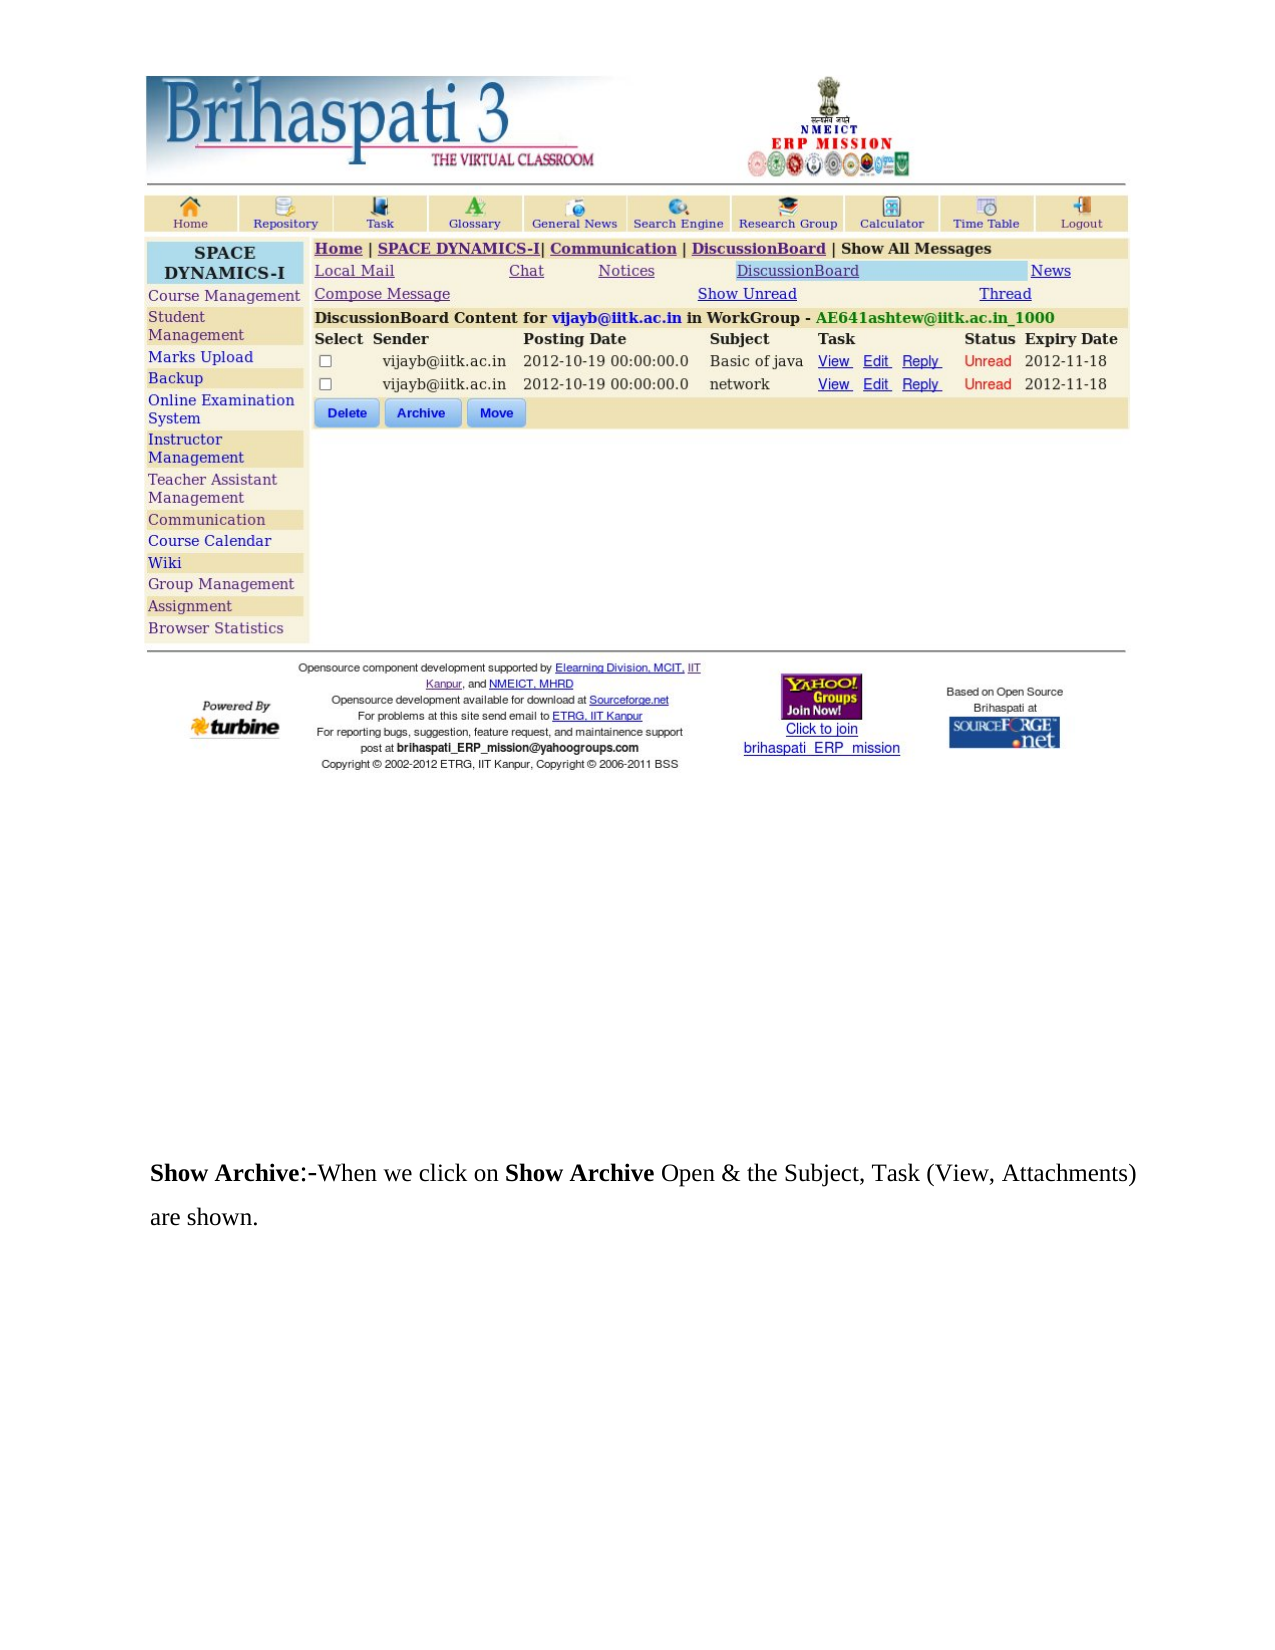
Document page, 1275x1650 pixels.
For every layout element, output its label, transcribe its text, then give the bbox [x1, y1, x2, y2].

picture [144, 75, 1131, 785]
text Show Archive:-When we click on Show Archive Open & the Subject, Task (View, Attachments) are shown. [150, 1154, 1136, 1230]
